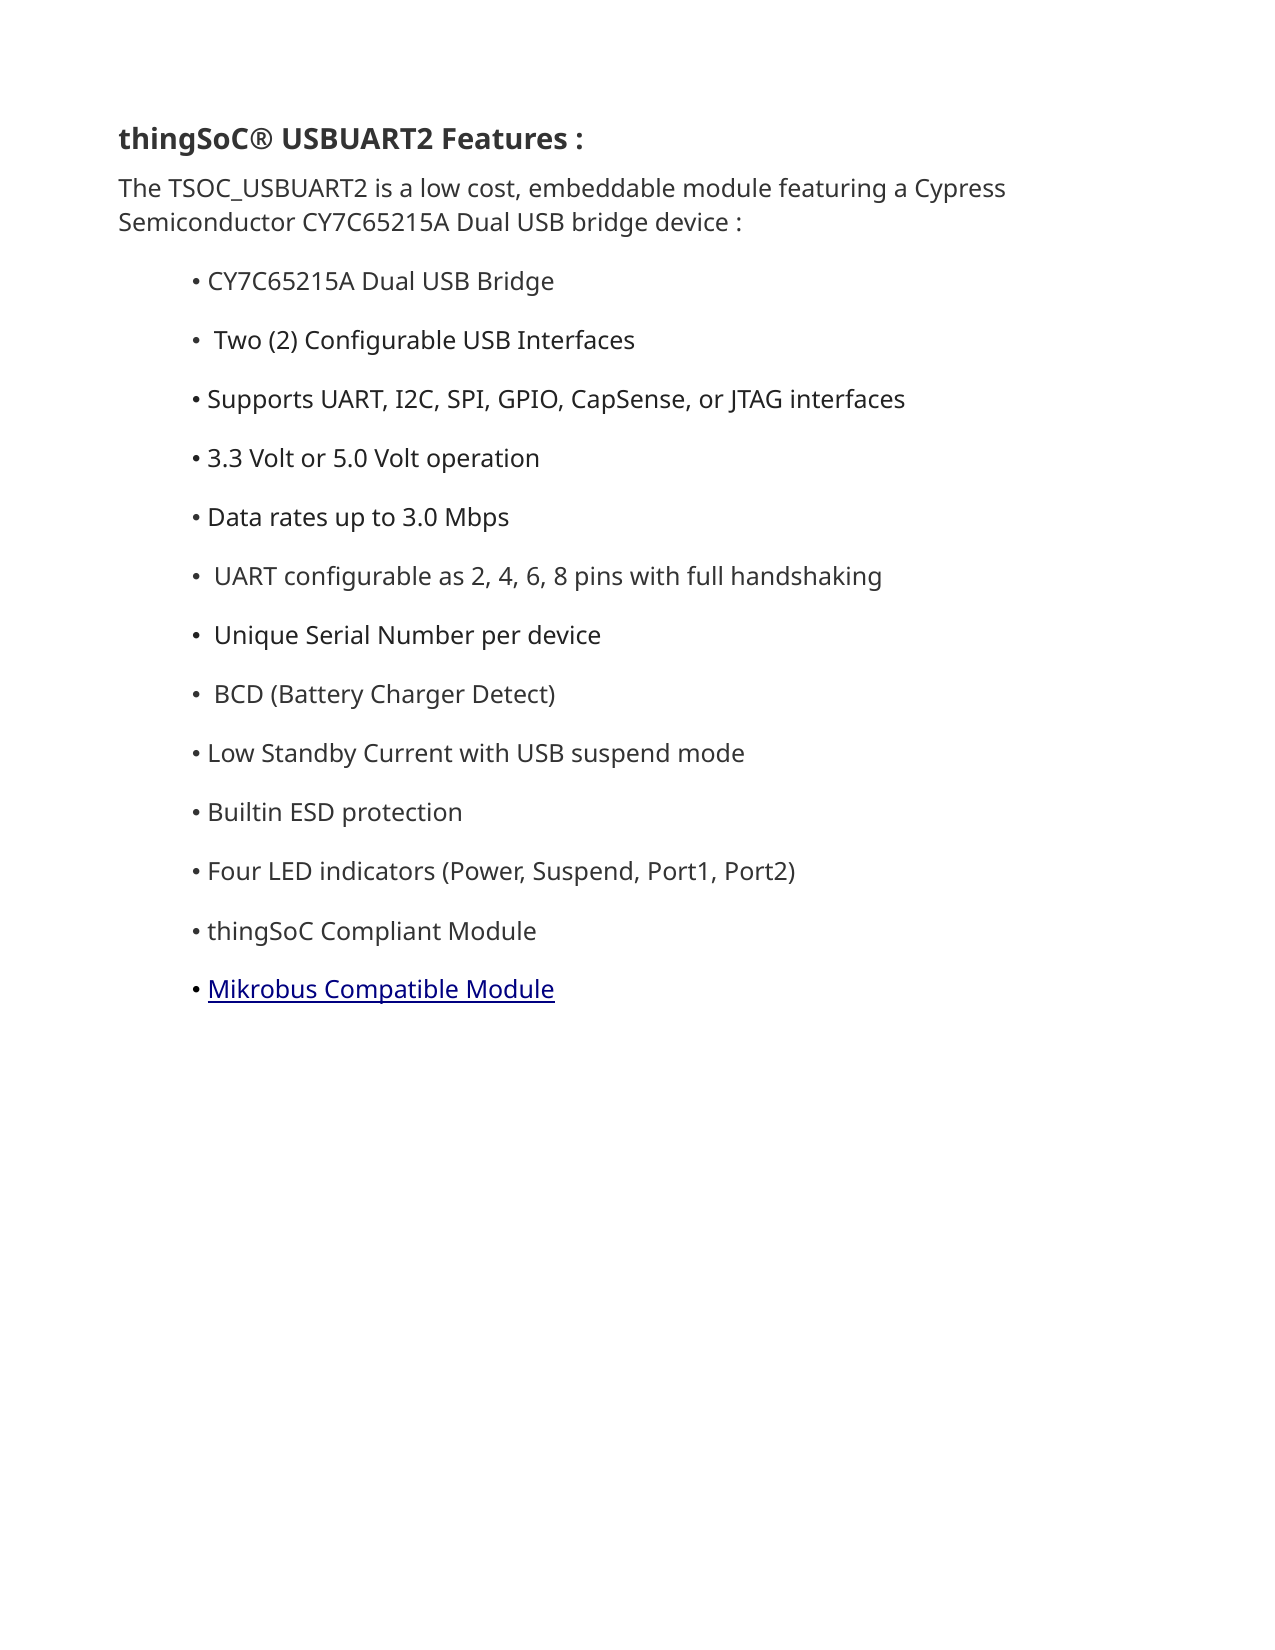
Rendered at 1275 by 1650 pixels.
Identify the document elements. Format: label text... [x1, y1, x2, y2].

list Unique Serial Number per device [118, 618, 1157, 652]
list Builtin ESD protection [118, 795, 1157, 829]
text The TSOC_USBUART2 is a low cost, embeddable module featuring a Cypress Semiconductor CY7C65215A Dual USB bridge device : [118, 170, 1157, 238]
list 3.3 Volt or 5.0 Volt operation [118, 441, 1157, 475]
list Low Standby Current with USB suspend mode [118, 736, 1157, 770]
list CY7C65215A Dual USB Bridge [118, 263, 1157, 297]
list BCD (Battery Charger Detect) [118, 677, 1157, 711]
list thingSoC Compliant Module [118, 913, 1157, 947]
list UART configurable as 2, 4, 6, 8 pins with full handshaking [118, 559, 1157, 593]
list Two (2) Configurable USB Interfaces [118, 322, 1157, 357]
text thingSoC® USBUART2 Features : [118, 118, 1157, 158]
list Data rates up to 3.0 Mbps [118, 500, 1157, 534]
list Supports UART, I2C, SPI, GPIO, CapSense, or JTAG interfaces [118, 382, 1157, 416]
list Four LED indicators (Power, Suspend, Port1, Port2) [118, 854, 1157, 888]
list Mikrobus Compatible Module [118, 972, 1157, 1006]
